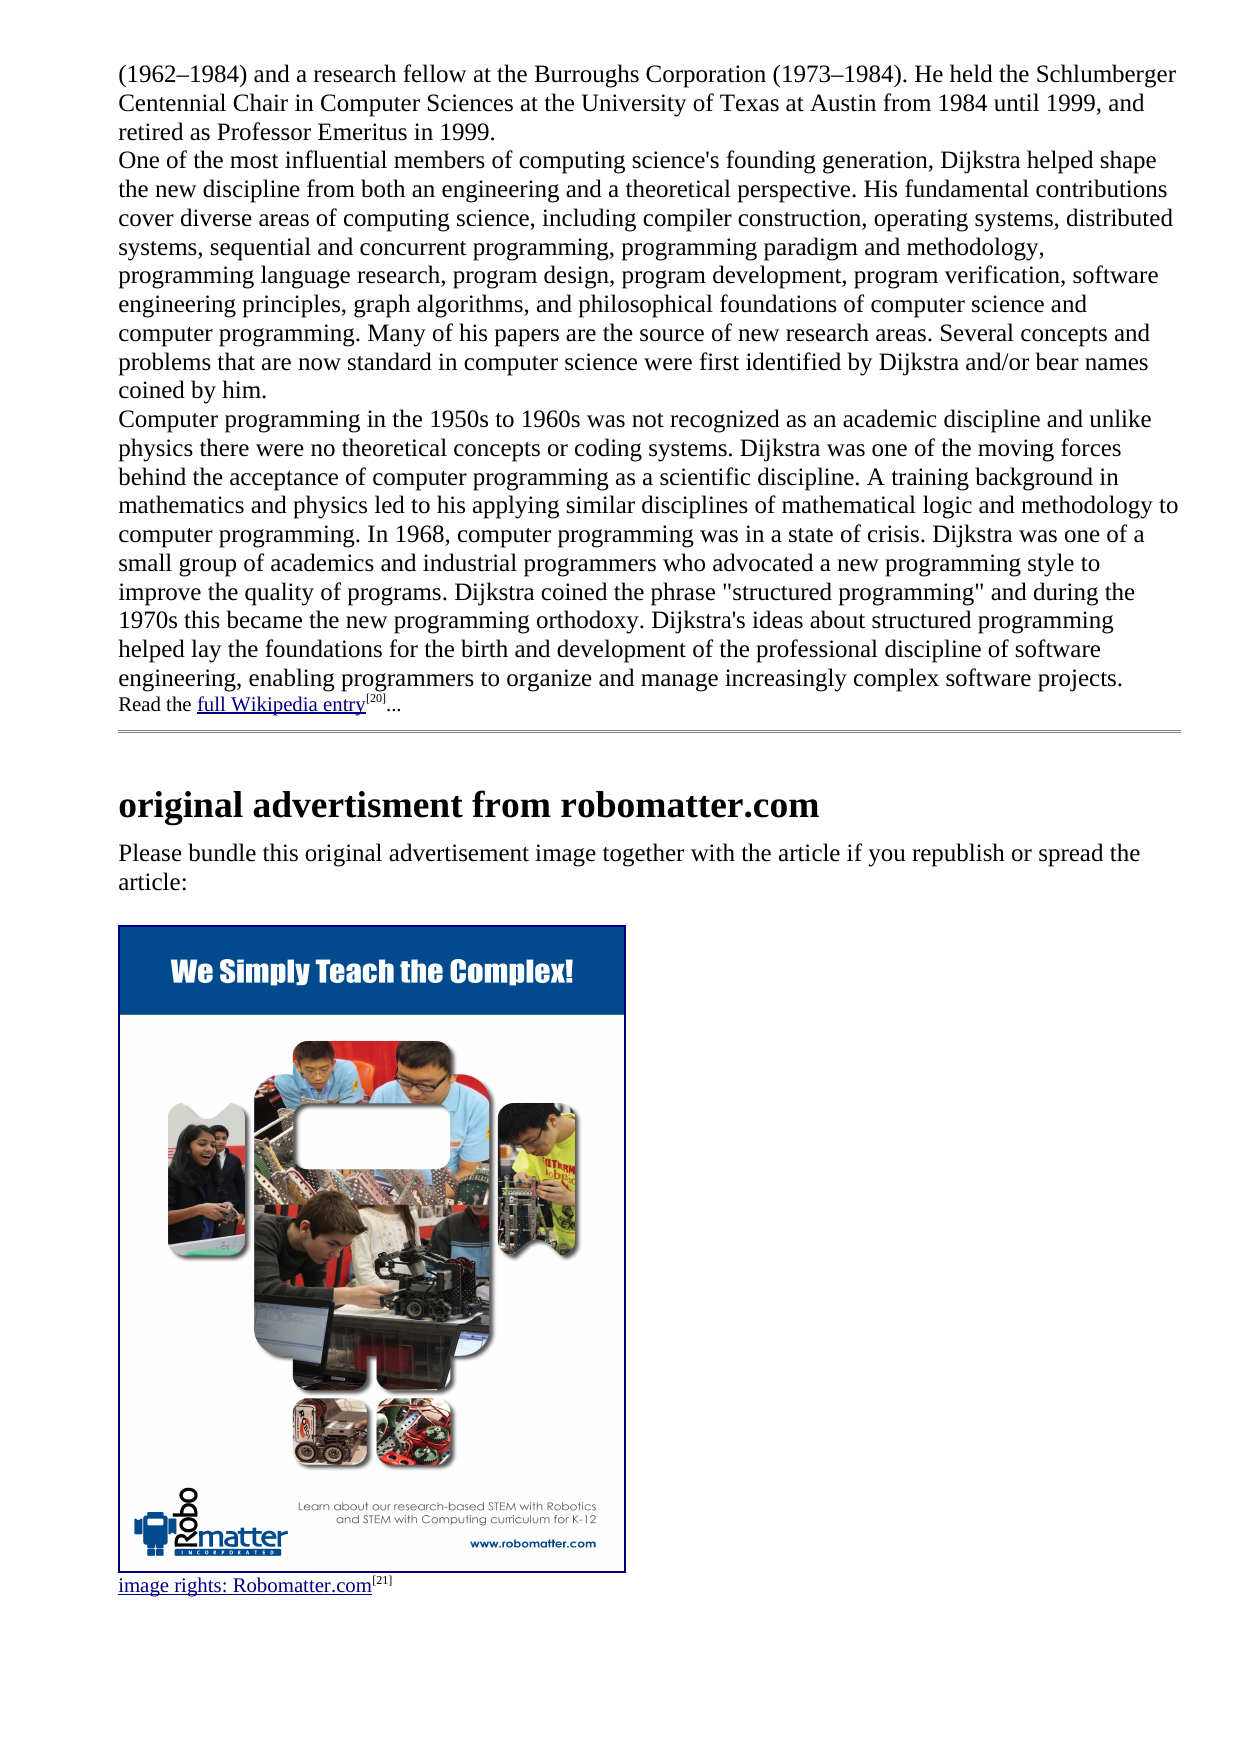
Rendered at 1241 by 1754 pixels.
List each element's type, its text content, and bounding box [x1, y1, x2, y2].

text (1962–1984) and a research fellow at the Burroughs Corporation (1973–1984). He held the Schlumberger Centennial Chair in Computer Sciences at the University of Texas at Austin from 1984 until 1999, and retired as Professor Emeritus in 1999. One of the most influential members of computing science's founding generation, Dijkstra helped shape the new discipline from both an engineering and a theoretical perspective. His fundamental contributions cover diverse areas of computing science, including compiler construction, operating systems, distributed systems, sequential and concurrent programming, programming paradigm and methodology, programming language research, program design, program development, program verification, software engineering principles, graph algorithms, and philosophical foundations of computer science and computer programming. Many of his papers are the source of new research areas. Several concepts and problems that are now standard in computer science were first identified by Dijkstra and/or bear names coined by him. Computer programming in the 1950s to 1960s was not recognized as an academic discipline and unlike physics there were no theoretical concepts or coding systems. Dijkstra was one of the moving forces behind the acceptance of computer programming as a scientific discipline. A training background in mathematics and physics led to his applying similar disciplines of mathematical logic and methodology to computer programming. In 1968, computer programming was in a state of crisis. Dijkstra was one of a small group of academics and industrial programmers who advocated a new programming style to improve the quality of programs. Dijkstra coined the phrase "structured programming" and during the 1970s this became the new programming orthodoxy. Dijkstra's ideas about structured programming helped lay the foundations for the birth and development of the professional discipline of software engineering, enabling programmers to organize and manage increasingly complex software projects. Read the full Wikipedia entry... [118, 59, 1181, 716]
picture [120, 927, 624, 1571]
subtitle original advertisment from robomatter.com [118, 783, 1181, 826]
text Please bundle this original advertisement image together with the article if you republish or spread the article: [118, 838, 1181, 896]
text image rights: Robomatter.com [118, 925, 1181, 1597]
